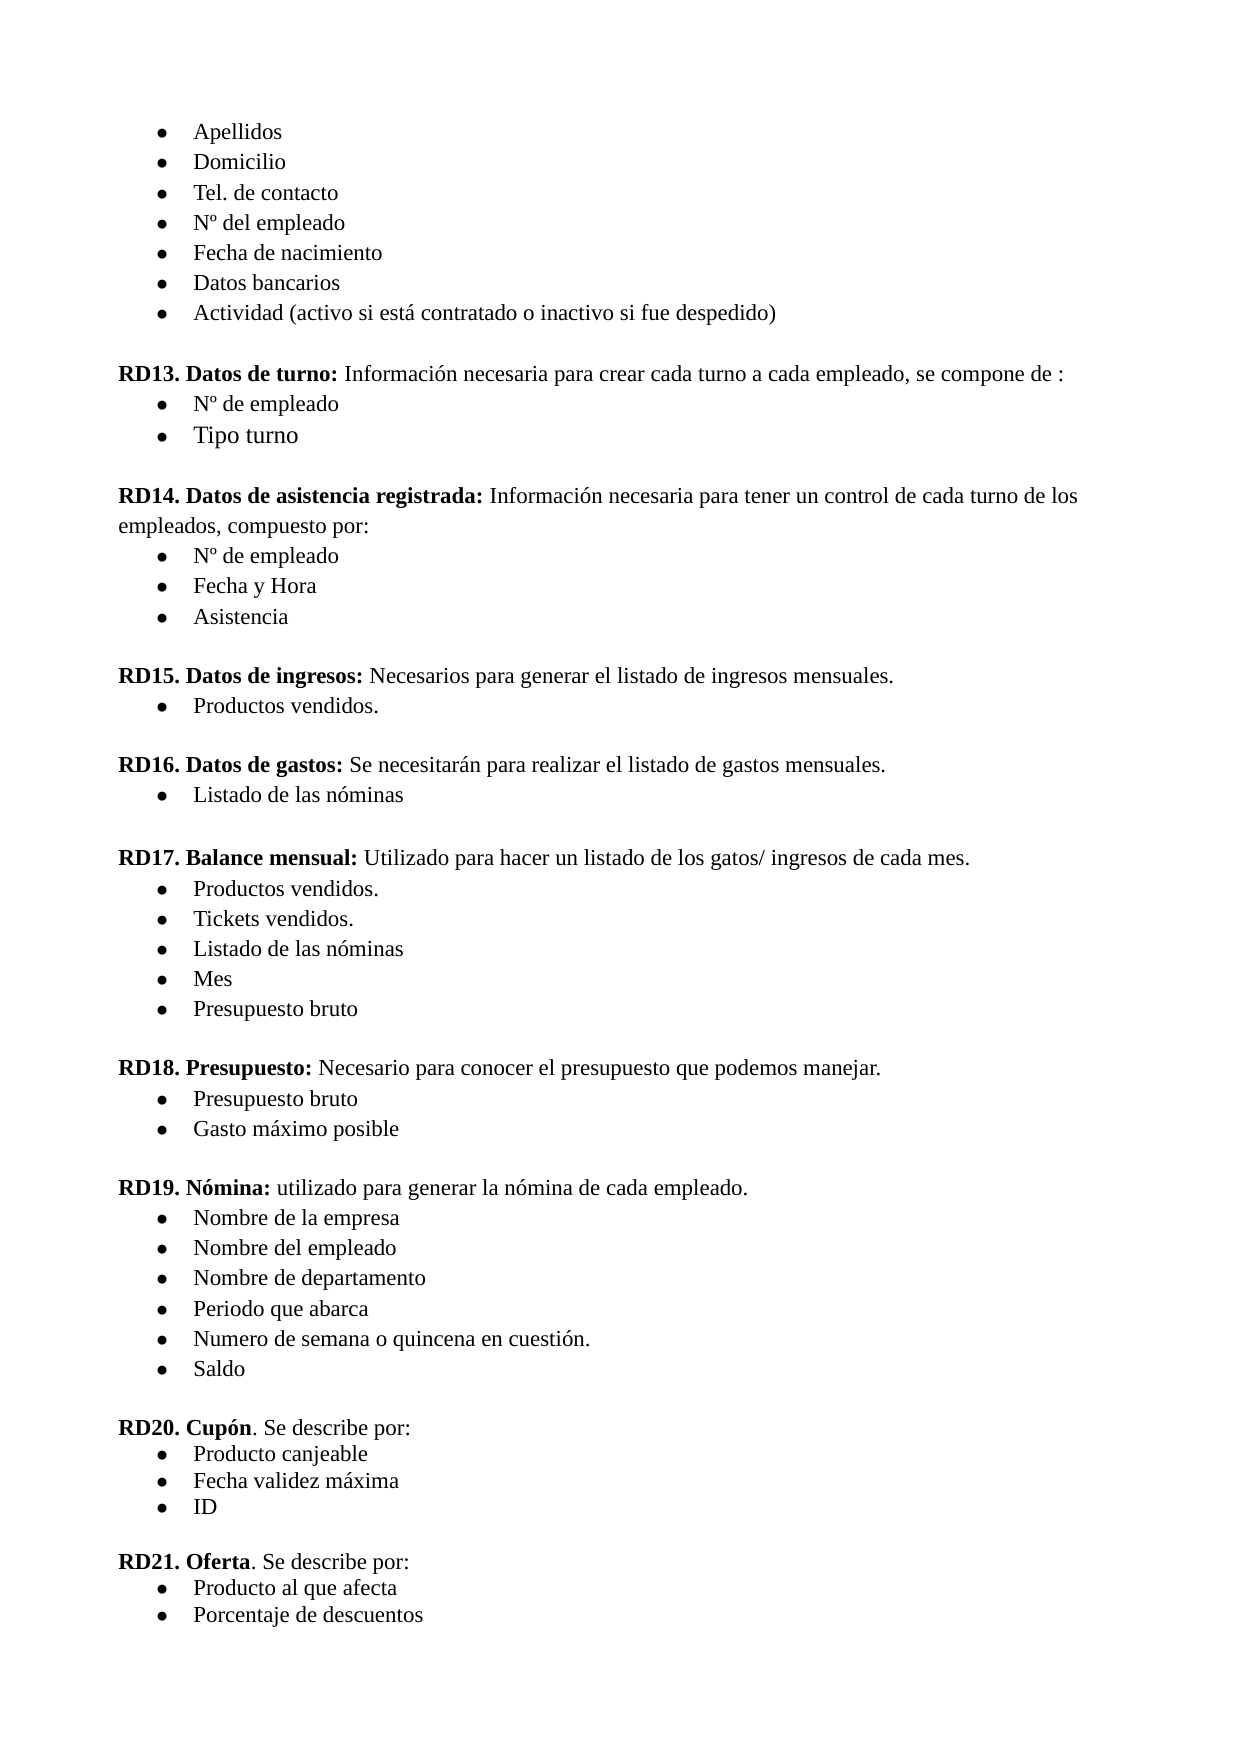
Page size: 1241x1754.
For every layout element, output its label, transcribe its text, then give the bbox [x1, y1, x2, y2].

list Fecha de nacimiento [156, 239, 1122, 265]
list Gasto máximo posible [156, 1115, 1122, 1141]
text RD15. Datos de ingresos: Necesarios para generar el listado de ingresos mensuales. [118, 662, 1122, 688]
list Presupuesto bruto [156, 1084, 1122, 1111]
list Nº de empleado [156, 390, 1122, 416]
text RD17. Balance mensual: Utilizado para hacer un listado de los gatos/ ingresos de cada mes. [118, 844, 1122, 871]
list Datos bancarios [156, 269, 1122, 296]
text RD14. Datos de asistencia registrada: Información necesaria para tener un control de cada turno de los empleados, compuesto por: [118, 482, 1122, 538]
list Presupuesto bruto [156, 995, 1122, 1022]
list Tel. de contacto [156, 178, 1122, 205]
list Producto canjeable [156, 1440, 1122, 1467]
list Productos vendidos. [156, 874, 1122, 901]
list Listado de las nóminas [156, 935, 1122, 961]
list Mes [156, 965, 1122, 992]
list Porcentaje de descuentos [156, 1601, 1122, 1627]
text RD19. Nómina: utilizado para generar la nómina de cada empleado. [118, 1174, 1122, 1200]
text RD13. Datos de turno: Información necesaria para crear cada turno a cada empleado, se compone de : [118, 360, 1122, 386]
list Tipo turno [156, 420, 1122, 449]
list Nº del empleado [156, 209, 1122, 235]
list Producto al que afecta [156, 1574, 1122, 1601]
list Fecha y Hora [156, 573, 1122, 599]
text RD18. Presupuesto: Necesario para conocer el presupuesto que podemos manejar. [118, 1054, 1122, 1081]
text RD21. Oferta. Se describe por: [118, 1548, 1122, 1574]
list Numero de semana o quincena en cuestión. [156, 1325, 1122, 1351]
list ID [156, 1493, 1122, 1519]
list Saldo [156, 1355, 1122, 1381]
list Apellidos [156, 118, 1122, 144]
list Nombre de departamento [156, 1264, 1122, 1291]
list Nº de empleado [156, 542, 1122, 569]
list Nombre del empleado [156, 1234, 1122, 1261]
text RD16. Datos de gastos: Se necesitarán para realizar el listado de gastos mensuales. [118, 751, 1122, 777]
list Asistencia [156, 603, 1122, 629]
list Listado de las nóminas [156, 781, 1122, 807]
list Fecha validez máxima [156, 1467, 1122, 1493]
list Domicilio [156, 148, 1122, 175]
text RD20. Cupón. Se describe por: [118, 1414, 1122, 1440]
list Periodo que abarca [156, 1294, 1122, 1321]
list Tickets vendidos. [156, 905, 1122, 931]
list Nombre de la empresa [156, 1204, 1122, 1230]
list Actividad (activo si está contratado o inactivo si fue despedido) [156, 299, 1122, 326]
list Productos vendidos. [156, 692, 1122, 718]
